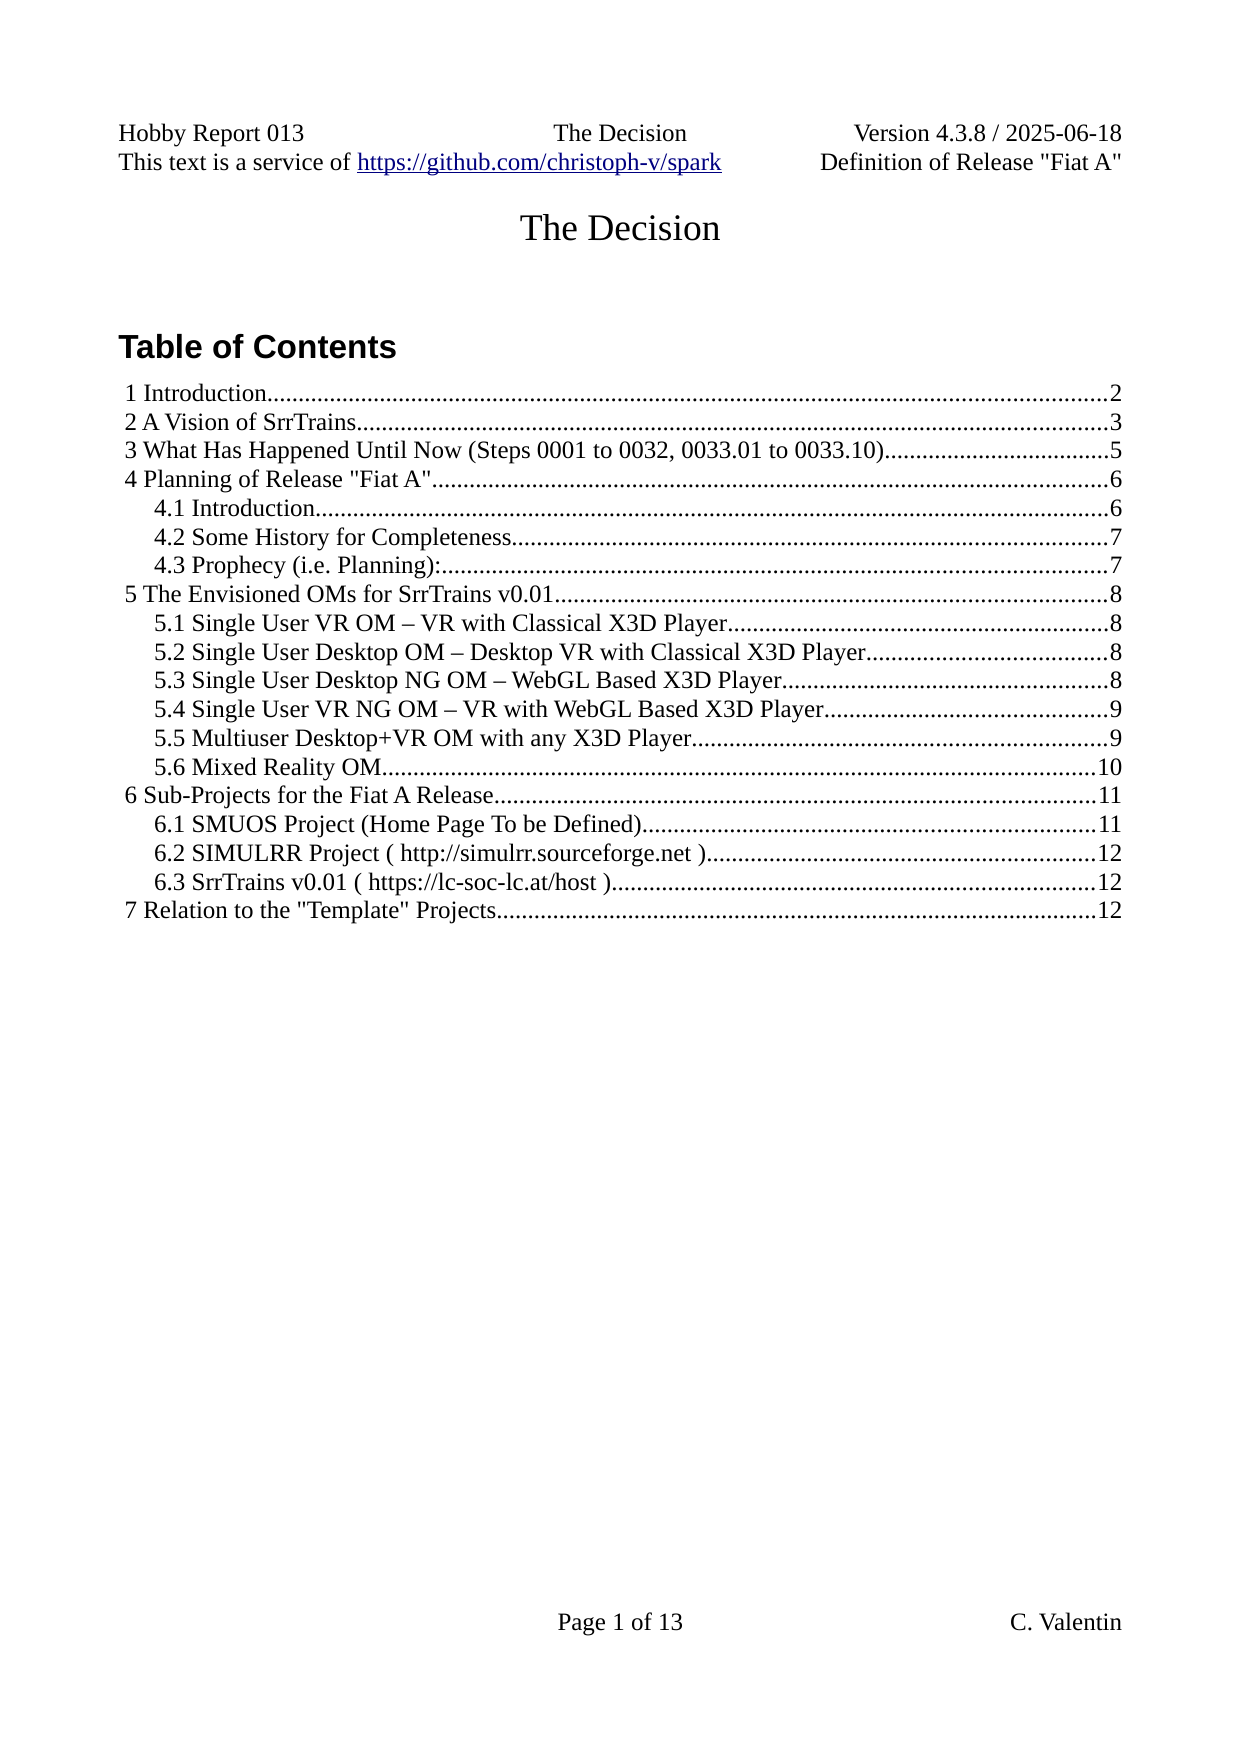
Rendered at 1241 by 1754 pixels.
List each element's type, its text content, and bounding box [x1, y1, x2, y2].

text 6 Sub-Projects for the Fiat A Release 11 [118, 780, 1122, 809]
text 5.2 Single User Desktop OM – Desktop VR with Classical X3D Player 8 [148, 637, 1122, 665]
text 4.1 Introduction 6 [148, 493, 1122, 522]
text 6.1 SMUOS Project (Home Page To be Defined) 11 [148, 809, 1122, 838]
text 6.3 SrrTrains v0.01 ( https://lc-soc-lc.at/host ) 12 [148, 867, 1122, 895]
text 3 What Has Happened Until Now (Steps 0001 to 0032, 0033.01 to 0033.10) 5 [118, 435, 1122, 464]
text 6.2 SIMULRR Project ( http://simulrr.sourceforge.net ) 12 [148, 838, 1122, 867]
text 5.3 Single User Desktop NG OM – WebGL Based X3D Player 8 [148, 665, 1122, 694]
text 5.5 Multiuser Desktop+VR OM with any X3D Player 9 [148, 723, 1122, 752]
subtitle Table of Contents [118, 327, 1122, 365]
text 4.3 Prophecy (i.e. Planning): 7 [148, 550, 1122, 579]
text 2 A Vision of SrrTrains 3 [118, 407, 1122, 435]
text 5.1 Single User VR OM – VR with Classical X3D Player 8 [148, 608, 1122, 637]
text 5 The Envisioned OMs for SrrTrains v0.01 8 [118, 579, 1122, 608]
text 1 Introduction 2 [118, 378, 1122, 407]
text 5.6 Mixed Reality OM 10 [148, 752, 1122, 780]
text 4 Planning of Release "Fiat A" 6 [118, 464, 1122, 493]
text The Decision [118, 205, 1122, 248]
text 4.2 Some History for Completeness 7 [148, 522, 1122, 550]
text 7 Relation to the "Template" Projects 12 [118, 895, 1122, 924]
text 5.4 Single User VR NG OM – VR with WebGL Based X3D Player 9 [148, 694, 1122, 723]
